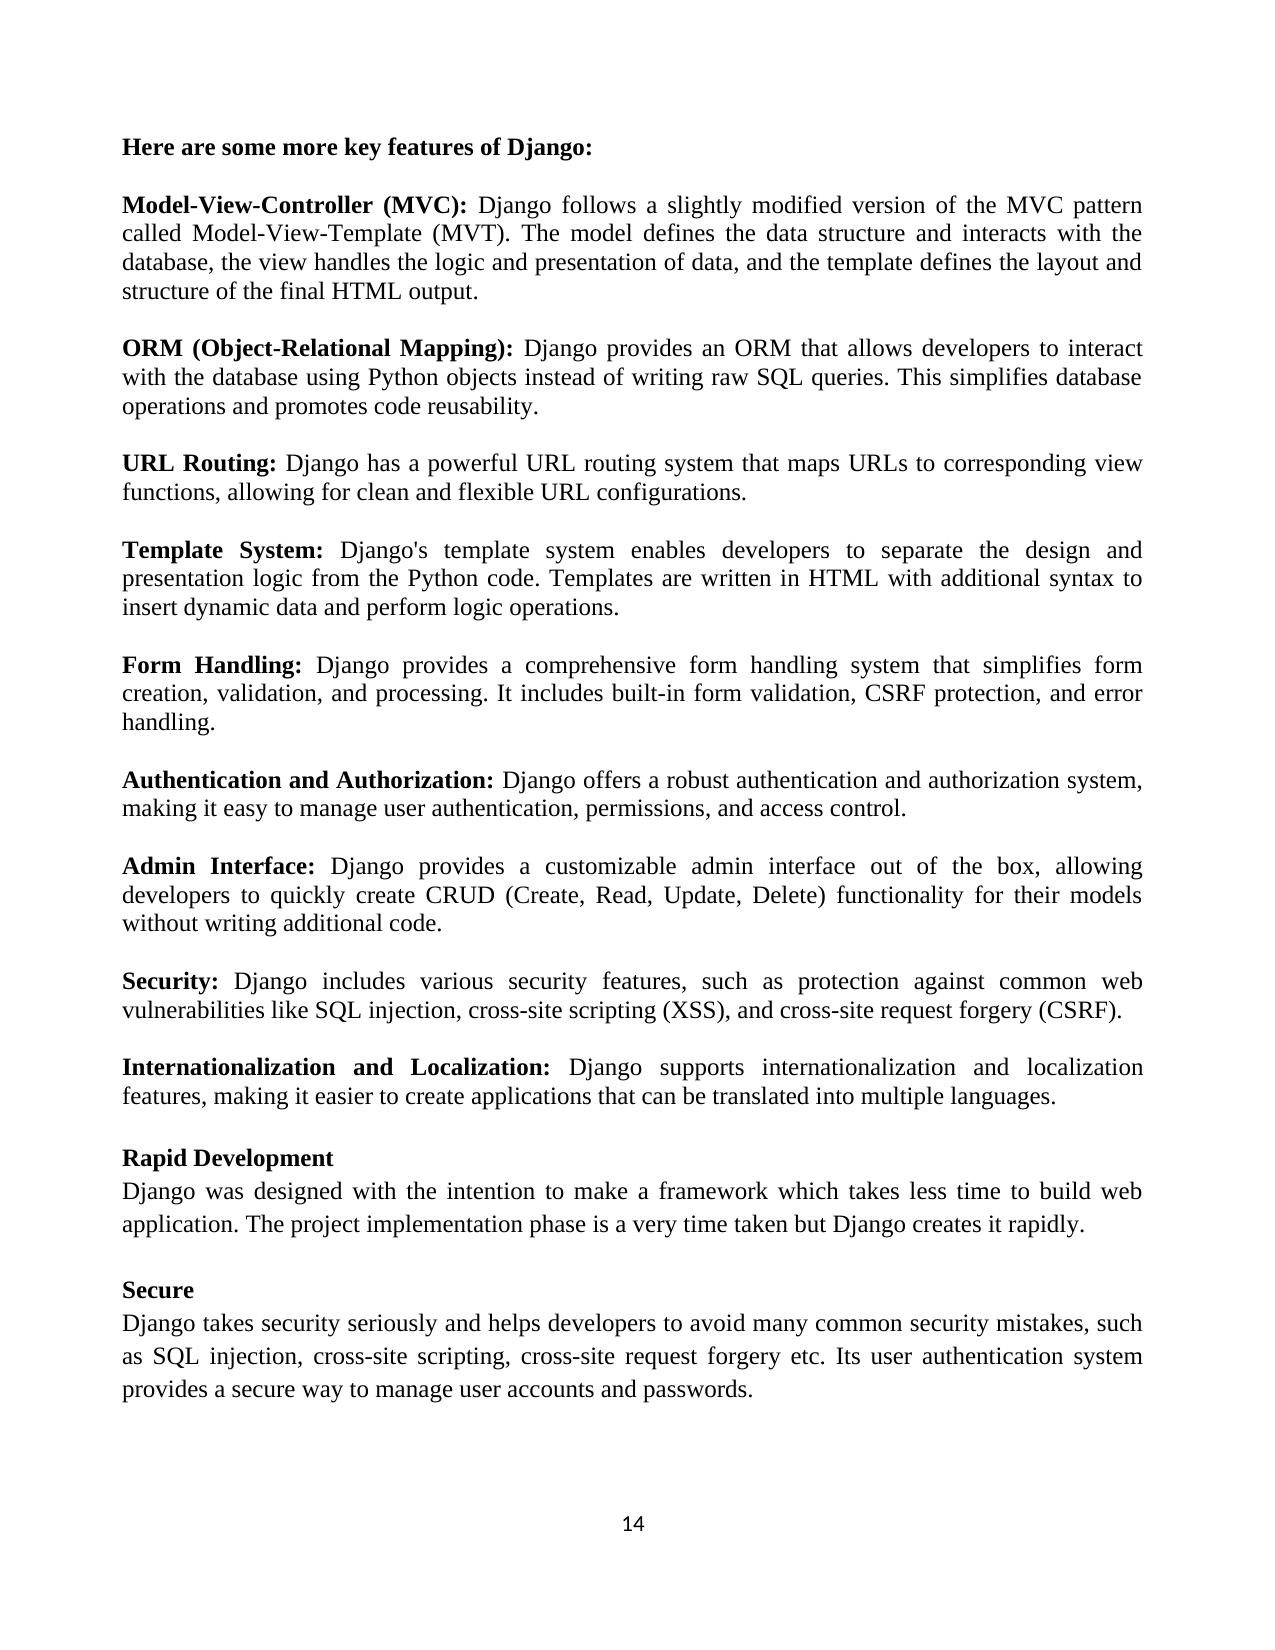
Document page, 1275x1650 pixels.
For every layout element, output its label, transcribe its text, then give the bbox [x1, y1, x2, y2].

text Template System: Django's template system enables developers to separate the design and presentation logic from the Python code. Templates are written in HTML with additional syntax to insert dynamic data and perform logic operations. [122, 535, 1144, 621]
text Model-View-Controller (MVC): Django follows a slightly modified version of the MVC pattern called Model-View-Template (MVT). The model defines the data structure and interacts with the database, the view handles the logic and presentation of data, and the template defines the layout and structure of the final HTML output. [122, 190, 1144, 305]
text Here are some more key features of Django: [122, 132, 1144, 161]
text Internationalization and Localization: Django supports internationalization and localization features, making it easier to create applications that can be translated into multiple languages. [122, 1052, 1144, 1110]
text Django takes security seriously and helps developers to avoid many common security mistakes, such as SQL injection, cross-site scripting, cross-site request forgery etc. Its user authentication system provides a secure way to manage user accounts and passwords. [122, 1308, 1144, 1403]
text ORM (Object-Relational Mapping): Django provides an ORM that allows developers to interact with the database using Python objects instead of writing raw SQL queries. This simplifies database operations and promotes code reusability. [122, 333, 1144, 420]
text Django was designed with the intention to make a framework which takes less time to build web application. The project implementation phase is a very time taken but Django creates it rapidly. [122, 1176, 1144, 1238]
text Secure [122, 1275, 1144, 1304]
text Security: Django includes various security features, such as protection against common web vulnerabilities like SQL injection, cross-site scripting (XSS), and cross-site request forgery (CSRF). [122, 966, 1144, 1023]
text Authentication and Authorization: Django offers a robust authentication and authorization system, making it easy to manage user authentication, permissions, and access control. [122, 765, 1144, 822]
text URL Routing: Django has a powerful URL routing system that maps URLs to corresponding view functions, allowing for clean and flexible URL configurations. [122, 448, 1144, 506]
text Rapid Development [122, 1143, 1144, 1172]
text Form Handling: Django provides a comprehensive form handling system that simplifies form creation, validation, and processing. It includes built-in form validation, CSRF protection, and error handling. [122, 650, 1144, 736]
text Admin Interface: Django provides a customizable admin interface out of the box, allowing developers to quickly create CRUD (Create, Read, Update, Delete) functionality for their models without writing additional code. [122, 851, 1144, 937]
